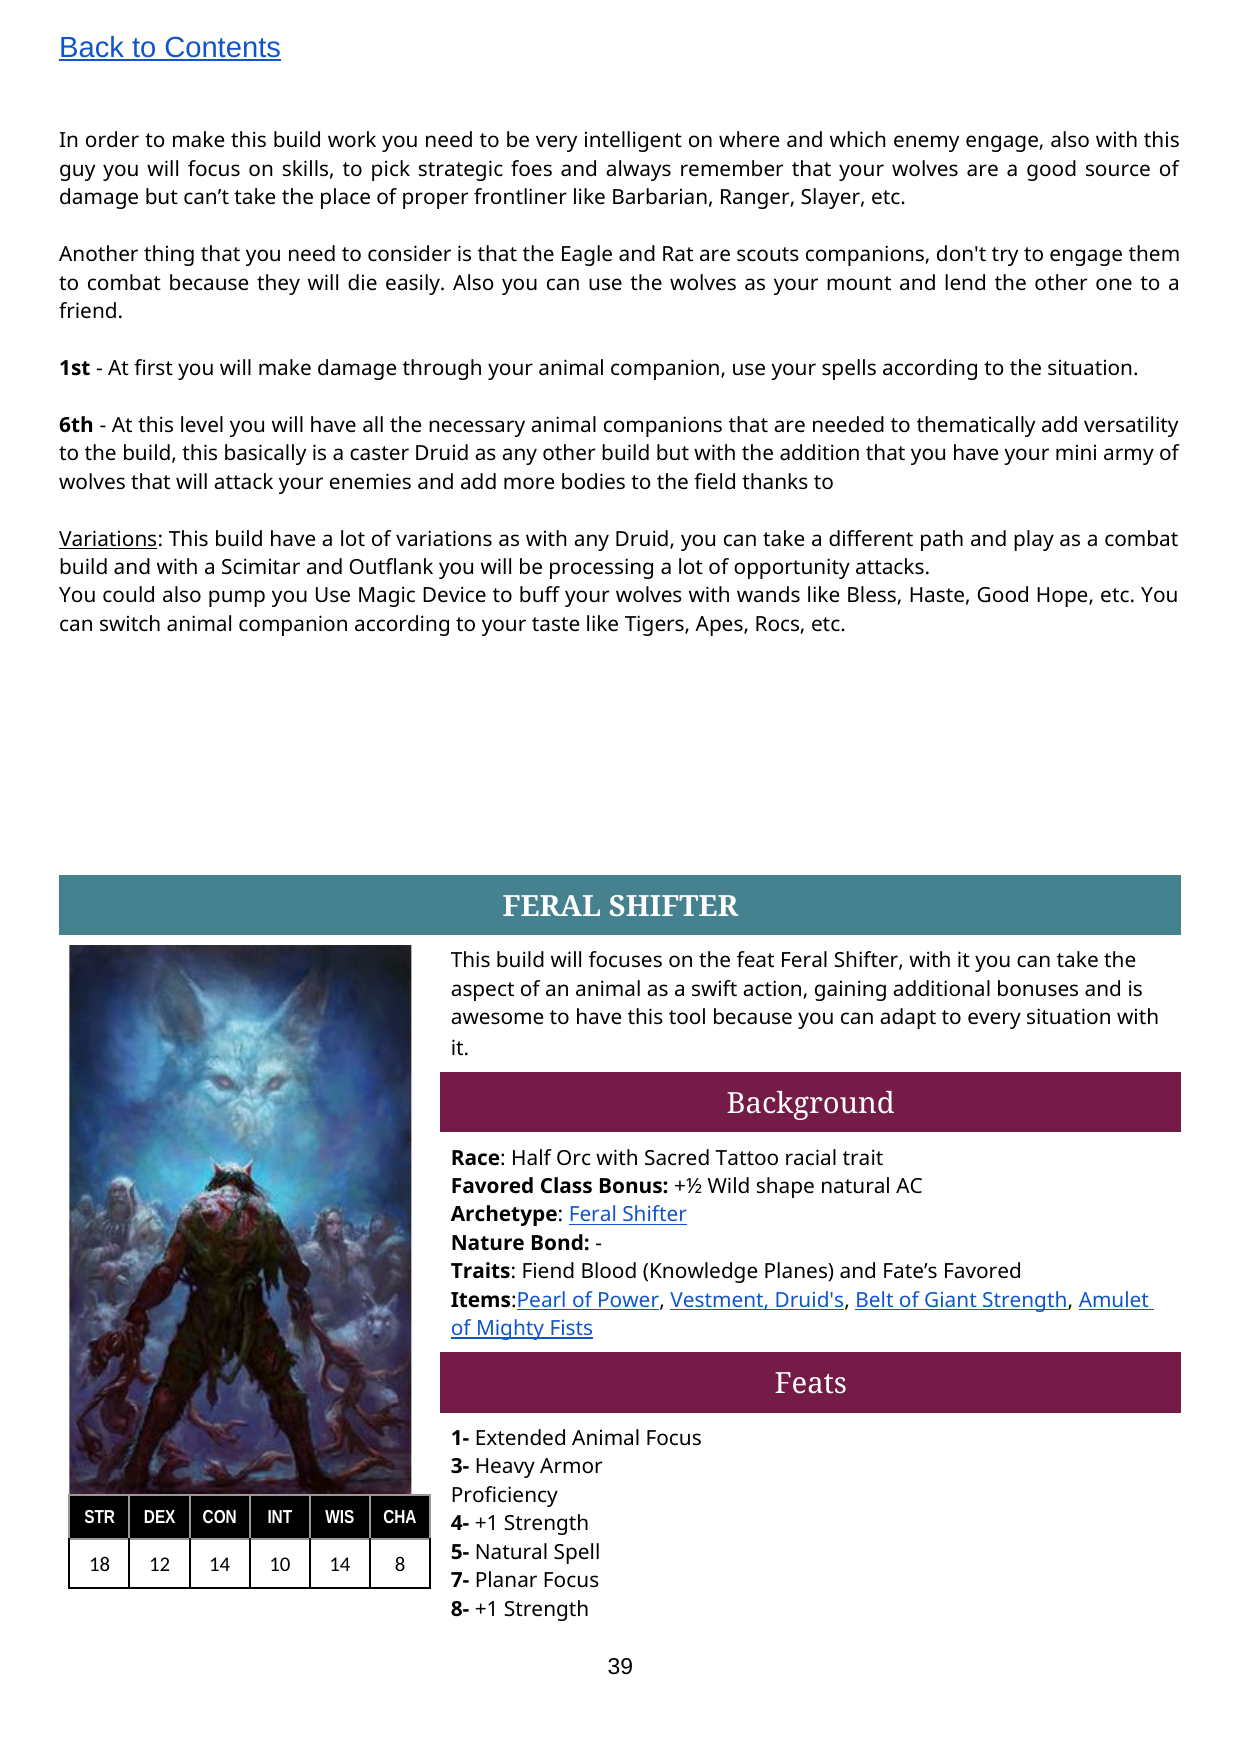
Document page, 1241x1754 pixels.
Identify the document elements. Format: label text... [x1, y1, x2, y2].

table_cell Background [440, 1072, 1181, 1132]
text You could also pump you Use Magic Device to buff your wolves with wands like Bless, Haste, Good Hope, etc. You can switch animal companion according to your taste like Tigers, Apes, Rocs, etc. [59, 581, 1181, 637]
table_cell 18 [70, 1540, 128, 1587]
table_cell 12 [130, 1540, 189, 1587]
table_cell 1- Extended Animal Focus 3- Heavy Armor Proficiency 4- +1 Strength 5- Natural Spell 7- Planar Focus 8- +1 Strength [440, 1413, 724, 1632]
table_header CON [191, 1496, 249, 1538]
table_cell [59, 935, 440, 1632]
table_cell 14 [311, 1540, 369, 1587]
table_header FERAL SHIFTER [59, 875, 1181, 935]
table_header DEX [130, 1496, 189, 1538]
table_cell This build will focuses on the feat Feral Shifter, with it you can take the aspect of an animal as a swift action, gaining additional bonuses and is awesome to have this tool because you can adapt to every situation with it. [440, 935, 1181, 1072]
table_header INT [251, 1496, 309, 1538]
text 6th - At this level you will have all the necessary animal companions that are needed to thematically add versatility to the build, this basically is a caster Druid as any other build but with the addition that you have your mini army of wolves that will attack your enemies and add more bodies to the field thanks to [59, 410, 1181, 495]
text Variations: This build have a lot of variations as with any Druid, you can take a different path and play as a combat build and with a Scimitar and Outflank you will be processing a lot of opportunity attacks. [59, 524, 1181, 581]
table_cell Race: Half Orc with Sacred Tattoo racial trait Favored Class Bonus: +½ Wild shape natural AC Archetype: Feral Shifter Nature Bond: - Traits: Fiend Blood (Knowledge Planes) and Fate’s Favored Items:Pearl of Power, Vestment, Druid's, Belt of Giant Strength, Amulet of Mighty Fists [440, 1132, 1181, 1352]
table_header STR [70, 1496, 128, 1538]
table_header CHA [371, 1496, 429, 1538]
table_cell [725, 1413, 1181, 1632]
table_header WIS [311, 1496, 369, 1538]
table_cell 14 [191, 1540, 249, 1587]
table_cell 8 [371, 1540, 429, 1587]
text 1st - At first you will make damage through your animal companion, use your spells according to the situation. [59, 353, 1181, 382]
text Another thing that you need to consider is that the Eagle and Rat are scouts companions, don't try to engage them to combat because they will die easily. Also you can use the wolves as your mount and lend the other one to a friend. [59, 239, 1181, 325]
picture [69, 945, 412, 1494]
table_cell 10 [251, 1540, 309, 1587]
text In order to make this build work you need to be very intelligent on where and which enemy engage, also with this guy you will focus on skills, to pick strategic foes and always remember that your wolves are a good source of damage but can’t take the place of proper frontliner like Barbarian, Ranger, Slayer, etc. [59, 126, 1181, 211]
table_cell Feats [440, 1352, 1181, 1413]
